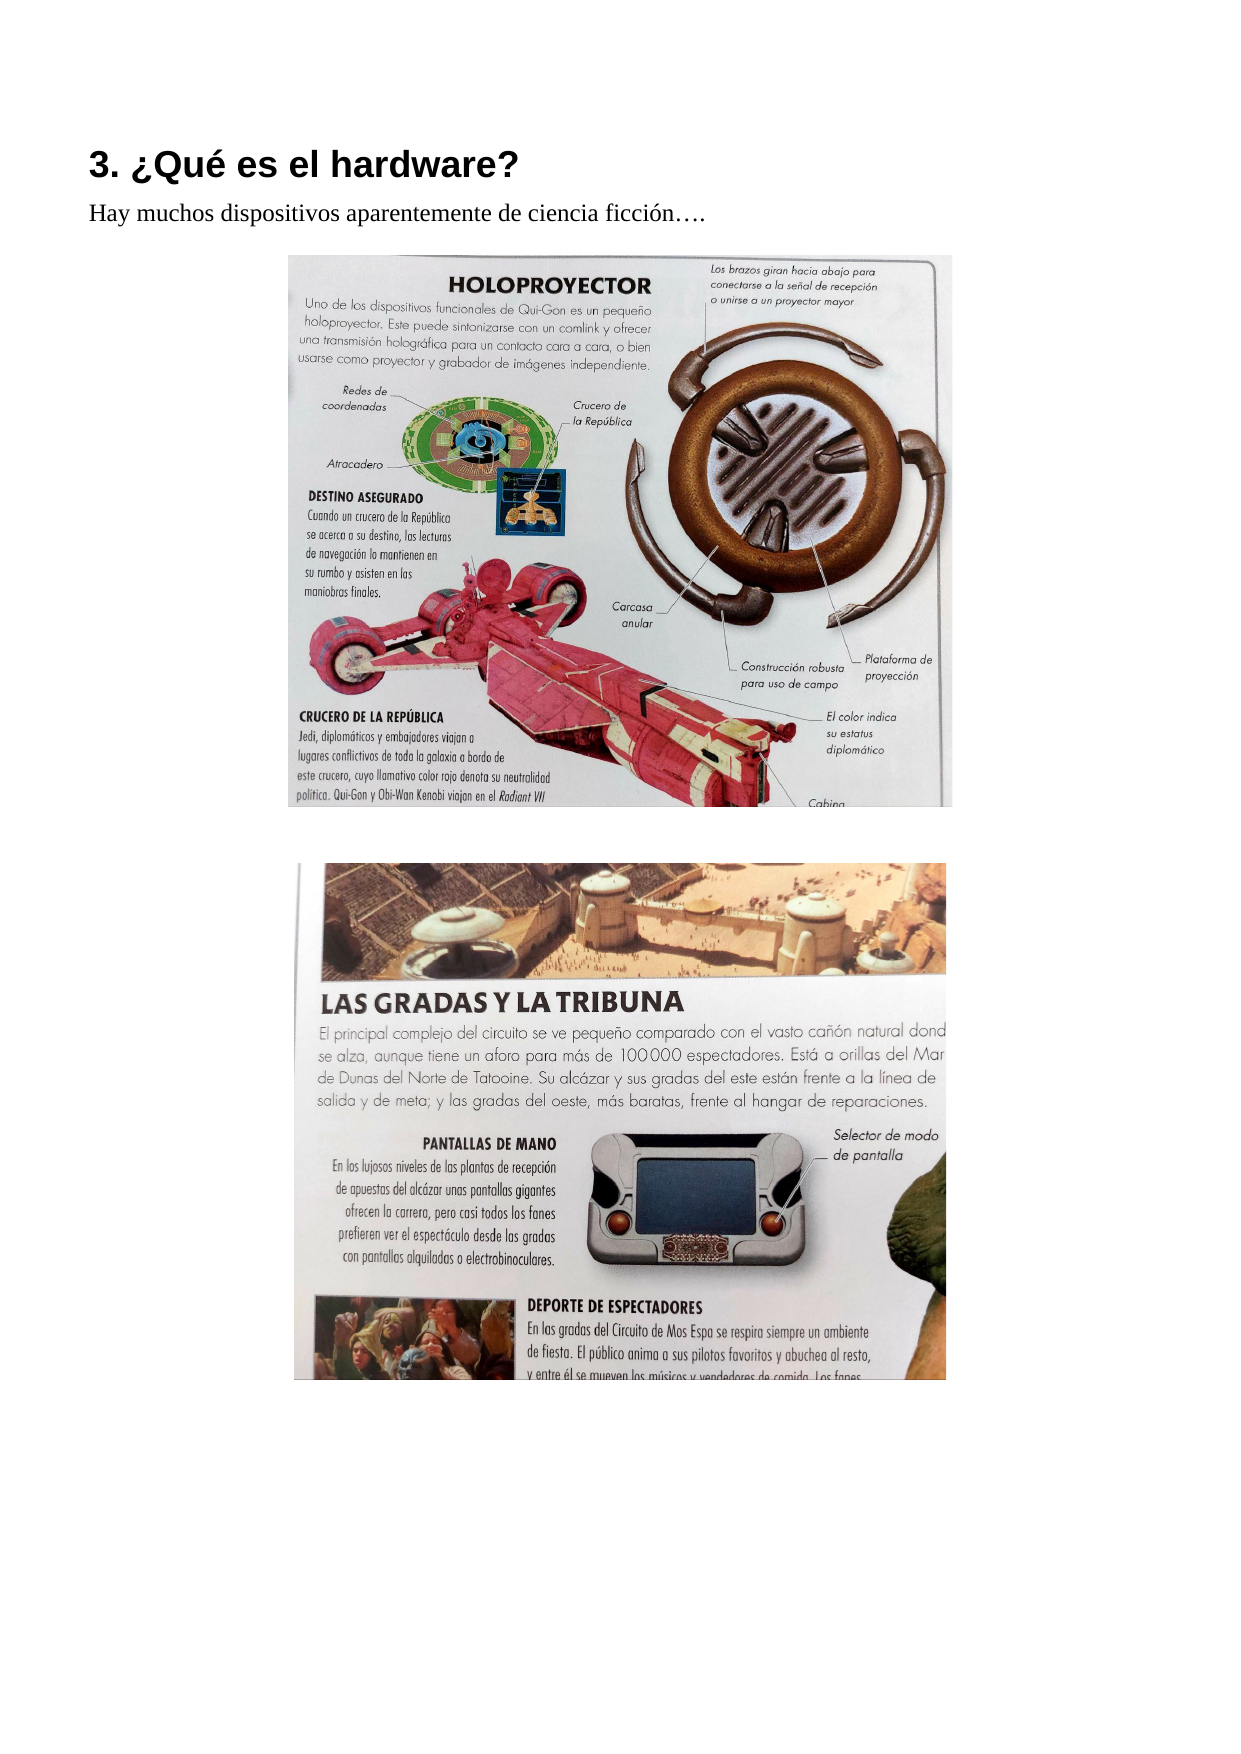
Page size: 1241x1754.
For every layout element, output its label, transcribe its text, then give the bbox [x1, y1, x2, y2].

text Hay muchos dispositivos aparentemente de ciencia ficción…. [88, 198, 1152, 227]
picture [294, 863, 947, 1380]
subtitle 3. ¿Qué es el hardware? [88, 142, 1152, 185]
picture [288, 255, 953, 807]
